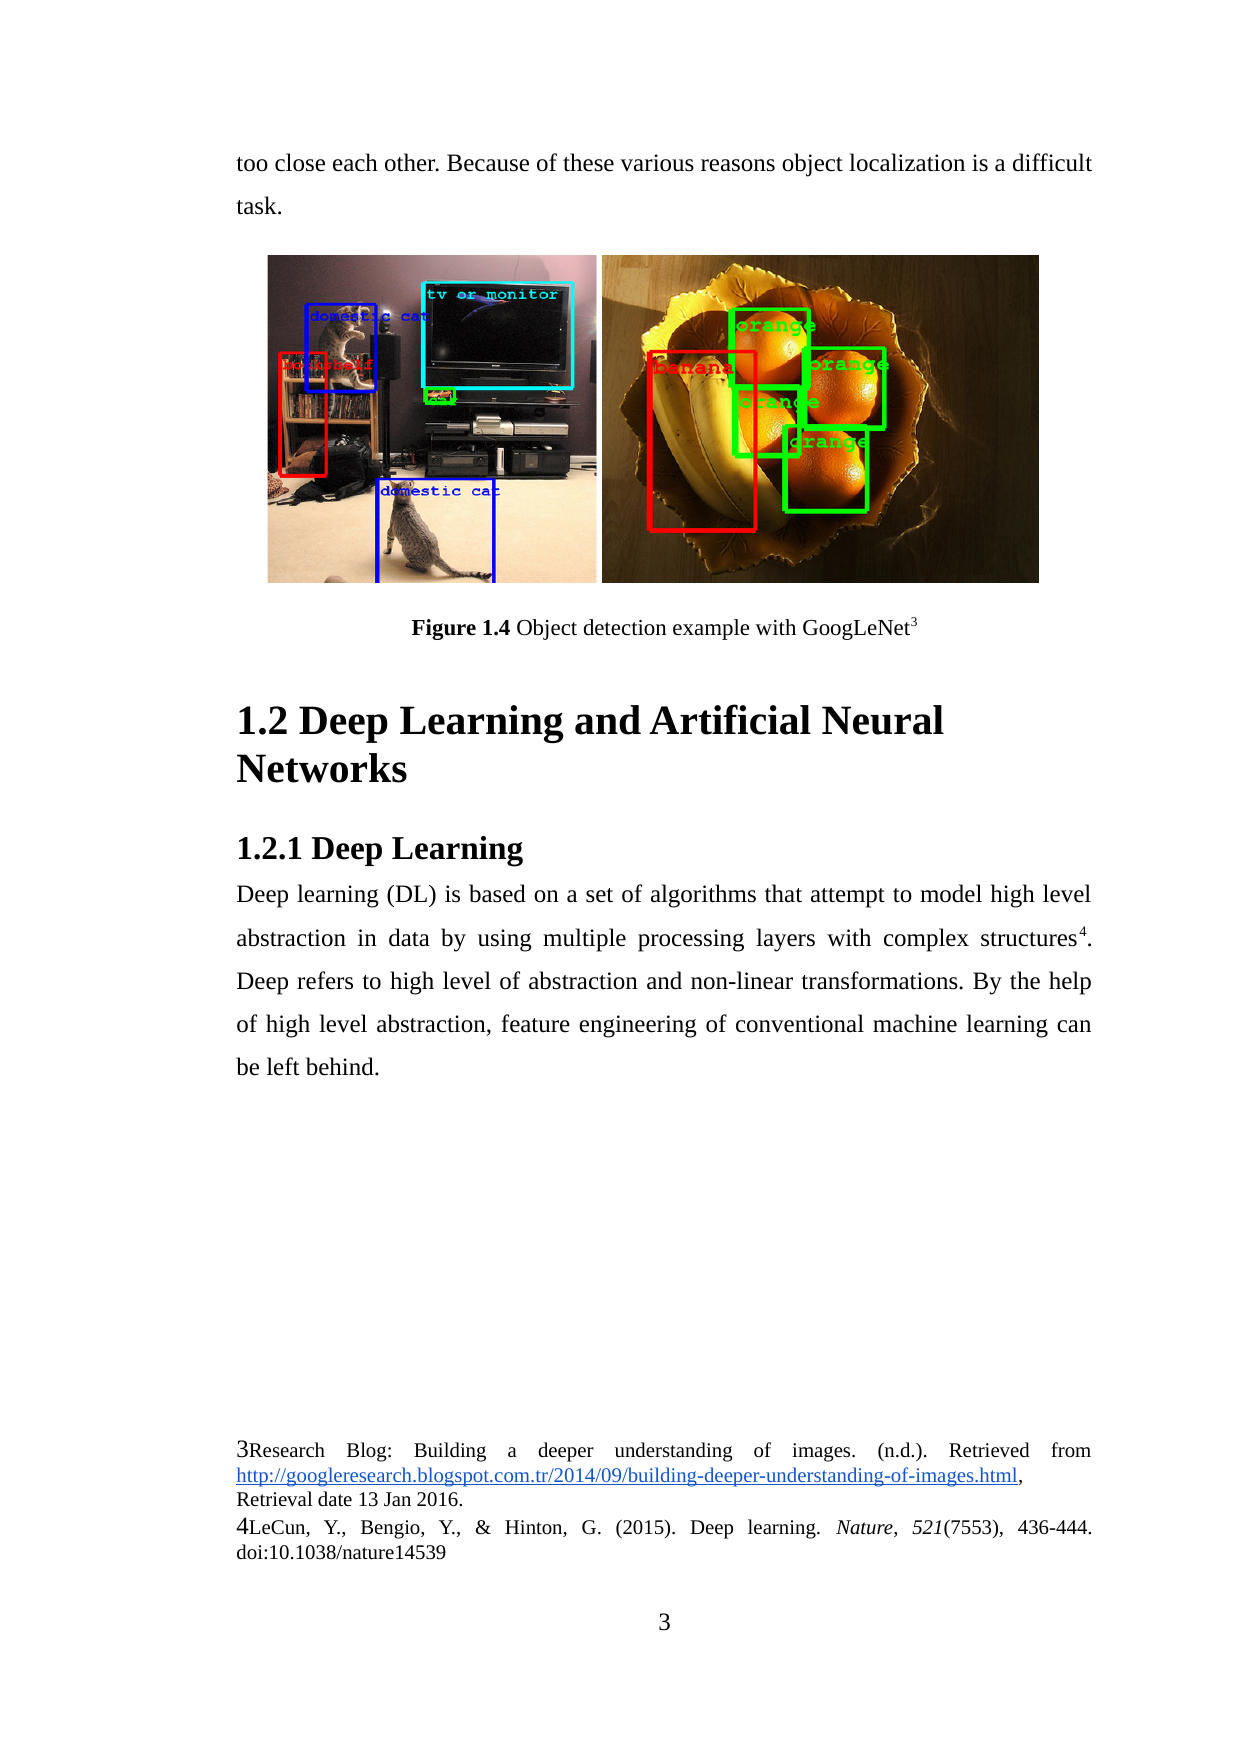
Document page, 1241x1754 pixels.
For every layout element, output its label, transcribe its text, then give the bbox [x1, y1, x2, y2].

subtitle 1.2 Deep Learning and Artificial Neural Networks [236, 695, 1093, 791]
subtitle 1.2.1 Deep Learning [236, 829, 1093, 867]
text Deep learning (DL) is based on a set of algorithms that attempt to model high level abstraction in data by using multiple processing layers with complex structures. Deep refers to high level of abstraction and non-linear transformations. By the help of high level abstraction, feature engineering of conventional machine learning can be left behind. [236, 879, 1093, 1081]
text Research Blog: Building a deeper understanding of images. (n.d.). Retrieved from http://googleresearch.blogspot.com.tr/2014/09/building-deeper-understanding-of-images.html, Retrieval date 13 Jan 2016. [236, 1434, 1093, 1511]
text too close each other. Because of these various reasons object localization is a difficult task. [236, 148, 1093, 219]
picture [267, 255, 1039, 583]
text Figure 1.4 Object detection example with GoogLeNet [236, 589, 1093, 641]
text LeCun, Y., Bengio, Y., & Hinton, G. (2015). Deep learning. Nature, 521(7553), 436-444. doi:10.1038/nature14539 [236, 1511, 1093, 1564]
